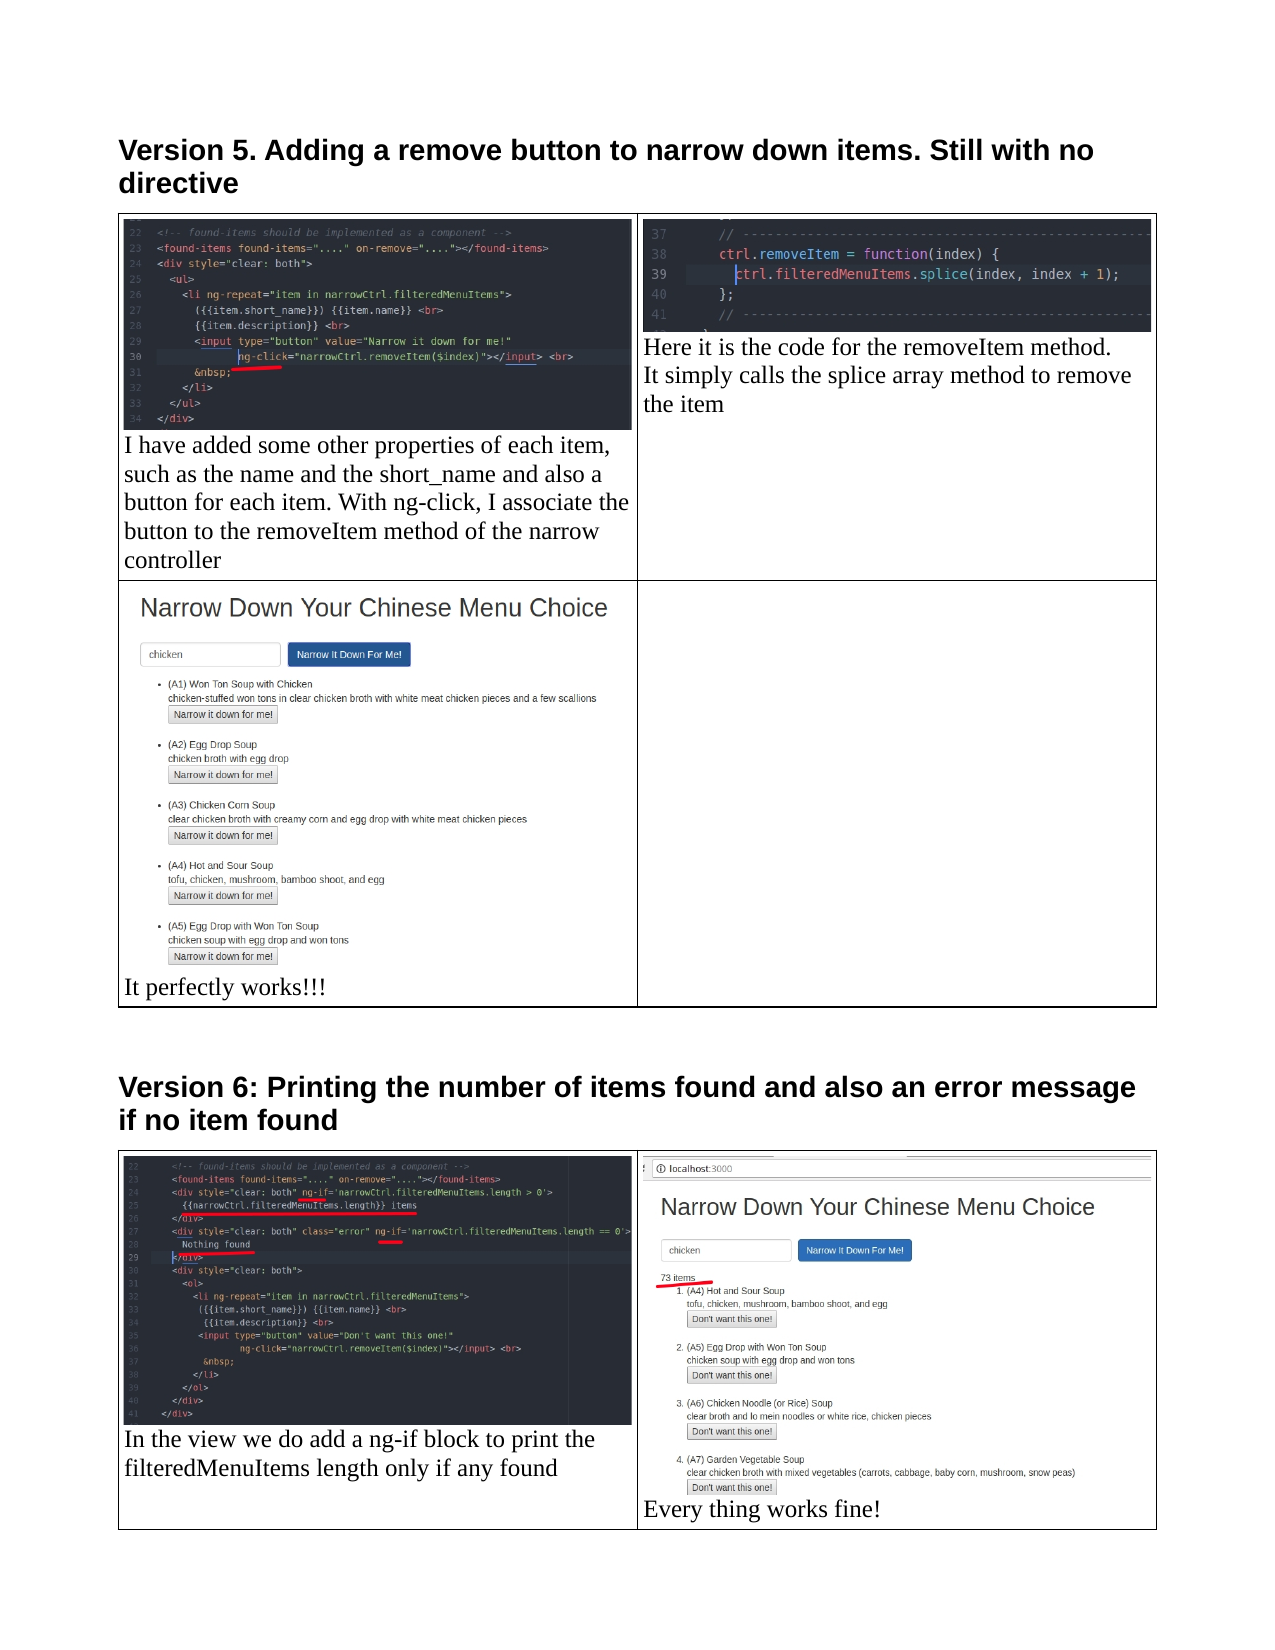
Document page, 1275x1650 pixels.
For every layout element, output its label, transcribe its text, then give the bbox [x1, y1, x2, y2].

table_cell [638, 581, 1156, 1006]
picture [123, 586, 632, 972]
picture [643, 219, 1152, 332]
subtitle Version 5. Adding a remove button to narrow down items. Still with no directive [118, 133, 1157, 200]
picture [643, 1156, 1152, 1495]
table_header Every thing works fine! [638, 1151, 1156, 1529]
picture [123, 219, 632, 430]
table_header I have added some other properties of each item, such as the name and the short_name and also a button for each item. With ng-click, I associate the button to the removeItem method of the narrow controller [119, 214, 637, 579]
table_header In the view we do add a ng-if block to print the filteredMenuItems length only if any found [119, 1151, 637, 1529]
table_header Here it is the code for the removeItem method. It simply calls the splice array method to remove the item [638, 214, 1156, 579]
picture [123, 1156, 632, 1425]
subtitle Version 6: Printing the number of items found and also an error message if no item found [118, 1069, 1157, 1137]
table_cell It perfectly works!!! [119, 581, 637, 1006]
